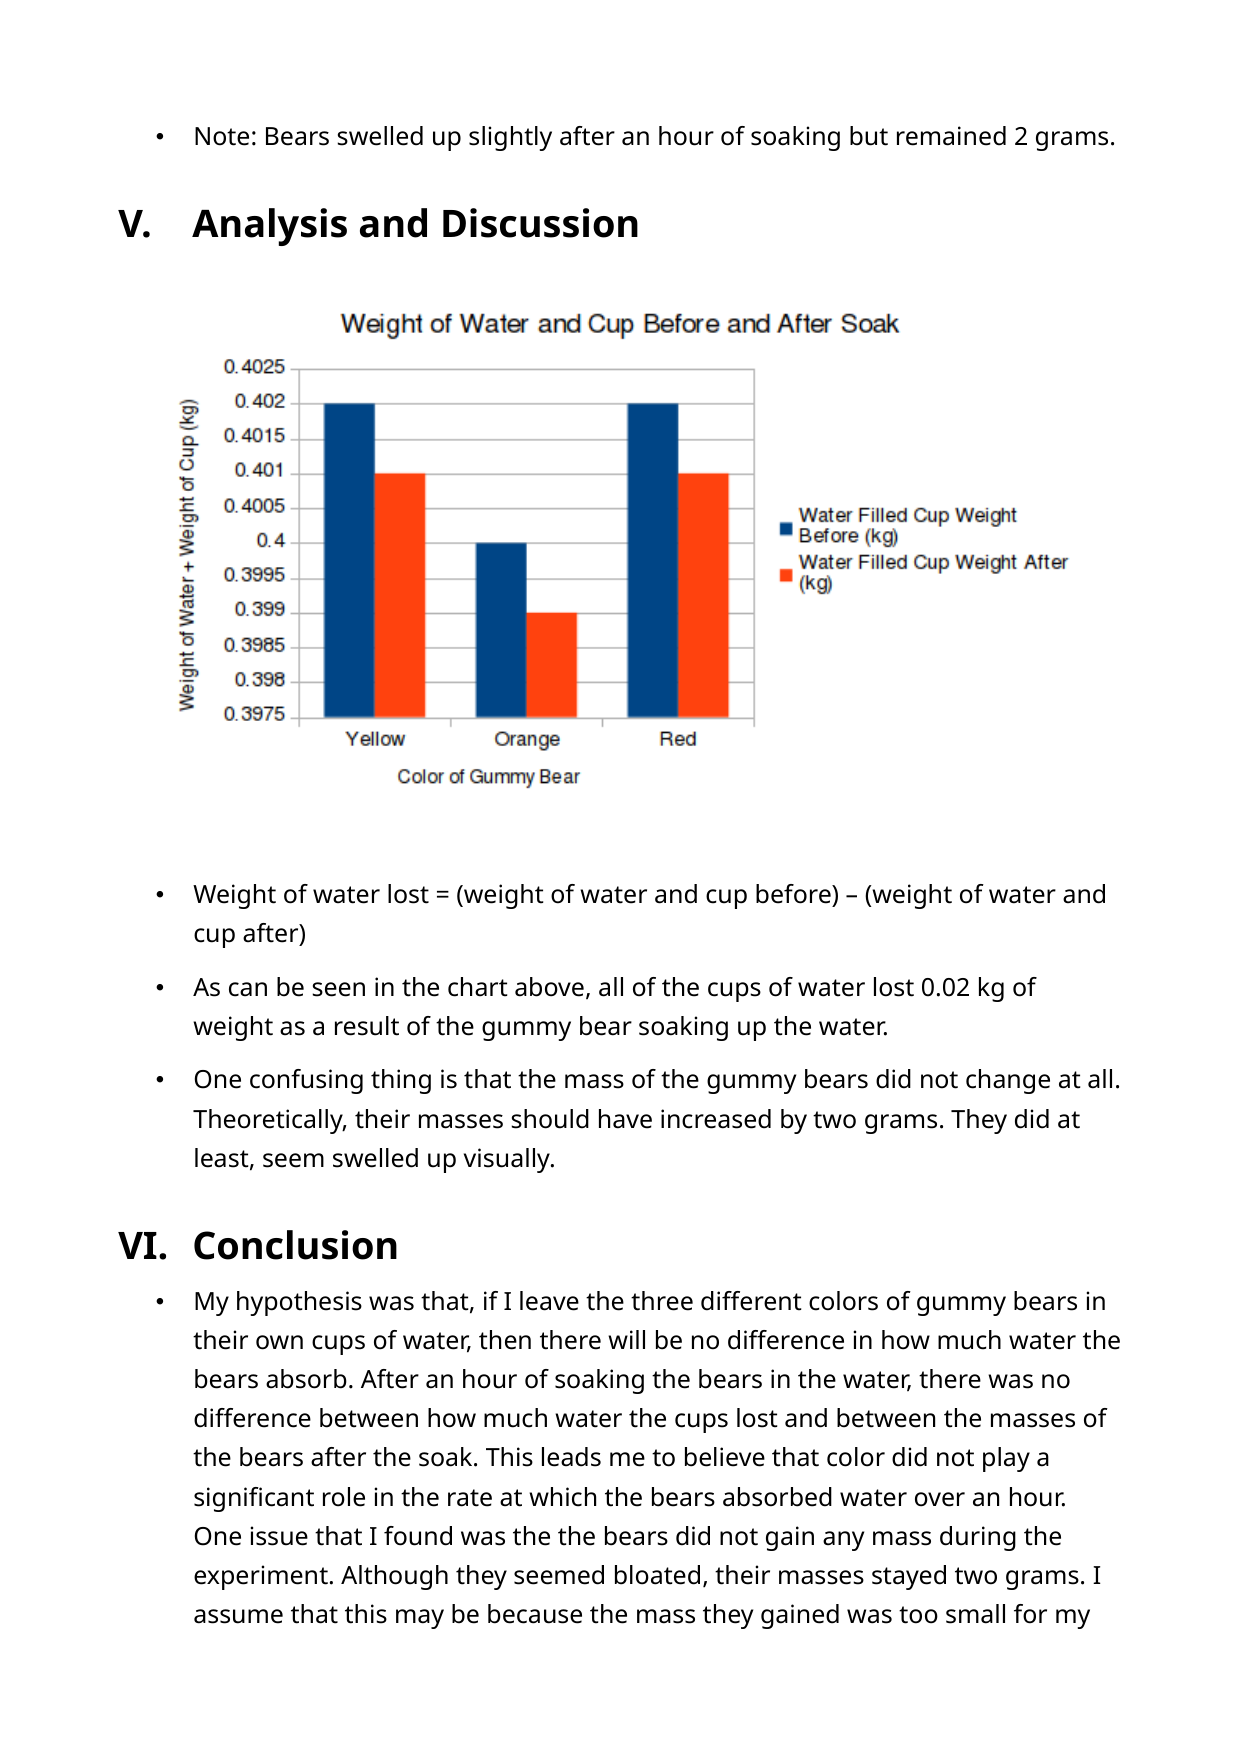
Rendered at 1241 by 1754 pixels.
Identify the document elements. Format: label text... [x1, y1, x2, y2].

list As can be seen in the chart above, all of the cups of water lost 0.02 kg of weight as a result of the gummy bear soaking up the water. [156, 969, 1122, 1042]
subtitle Analysis and Discussion [118, 197, 1122, 248]
list Weight of water lost = (weight of water and cup before) – (weight of water and cup after) [156, 876, 1122, 949]
list One confusing thing is that the mass of the gummy bears did not change at all. Theoretically, their masses should have increased by two grams. They did at least, seem swelled up visually. [156, 1062, 1122, 1174]
list Note: Bears swelled up slightly after an hour of soaking but remained 2 grams. [156, 118, 1122, 152]
subtitle Conclusion [118, 1219, 1122, 1271]
list My hypothesis was that, if I leave the three different colors of gummy bears in their own cups of water, then there will be no difference in how much water the bears absorb. After an hour of soaking the bears in the water, there was no difference between how much water the cups lost and between the masses of the bears after the soak. This leads me to believe that color did not play a significant role in the rate at which the bears absorbed water over an hour. One issue that I found was the the bears did not gain any mass during the experiment. Although they seemed bloated, their masses stayed two grams. I assume that this may be because the mass they gained was too small for my [156, 1283, 1122, 1631]
picture [147, 286, 1093, 818]
